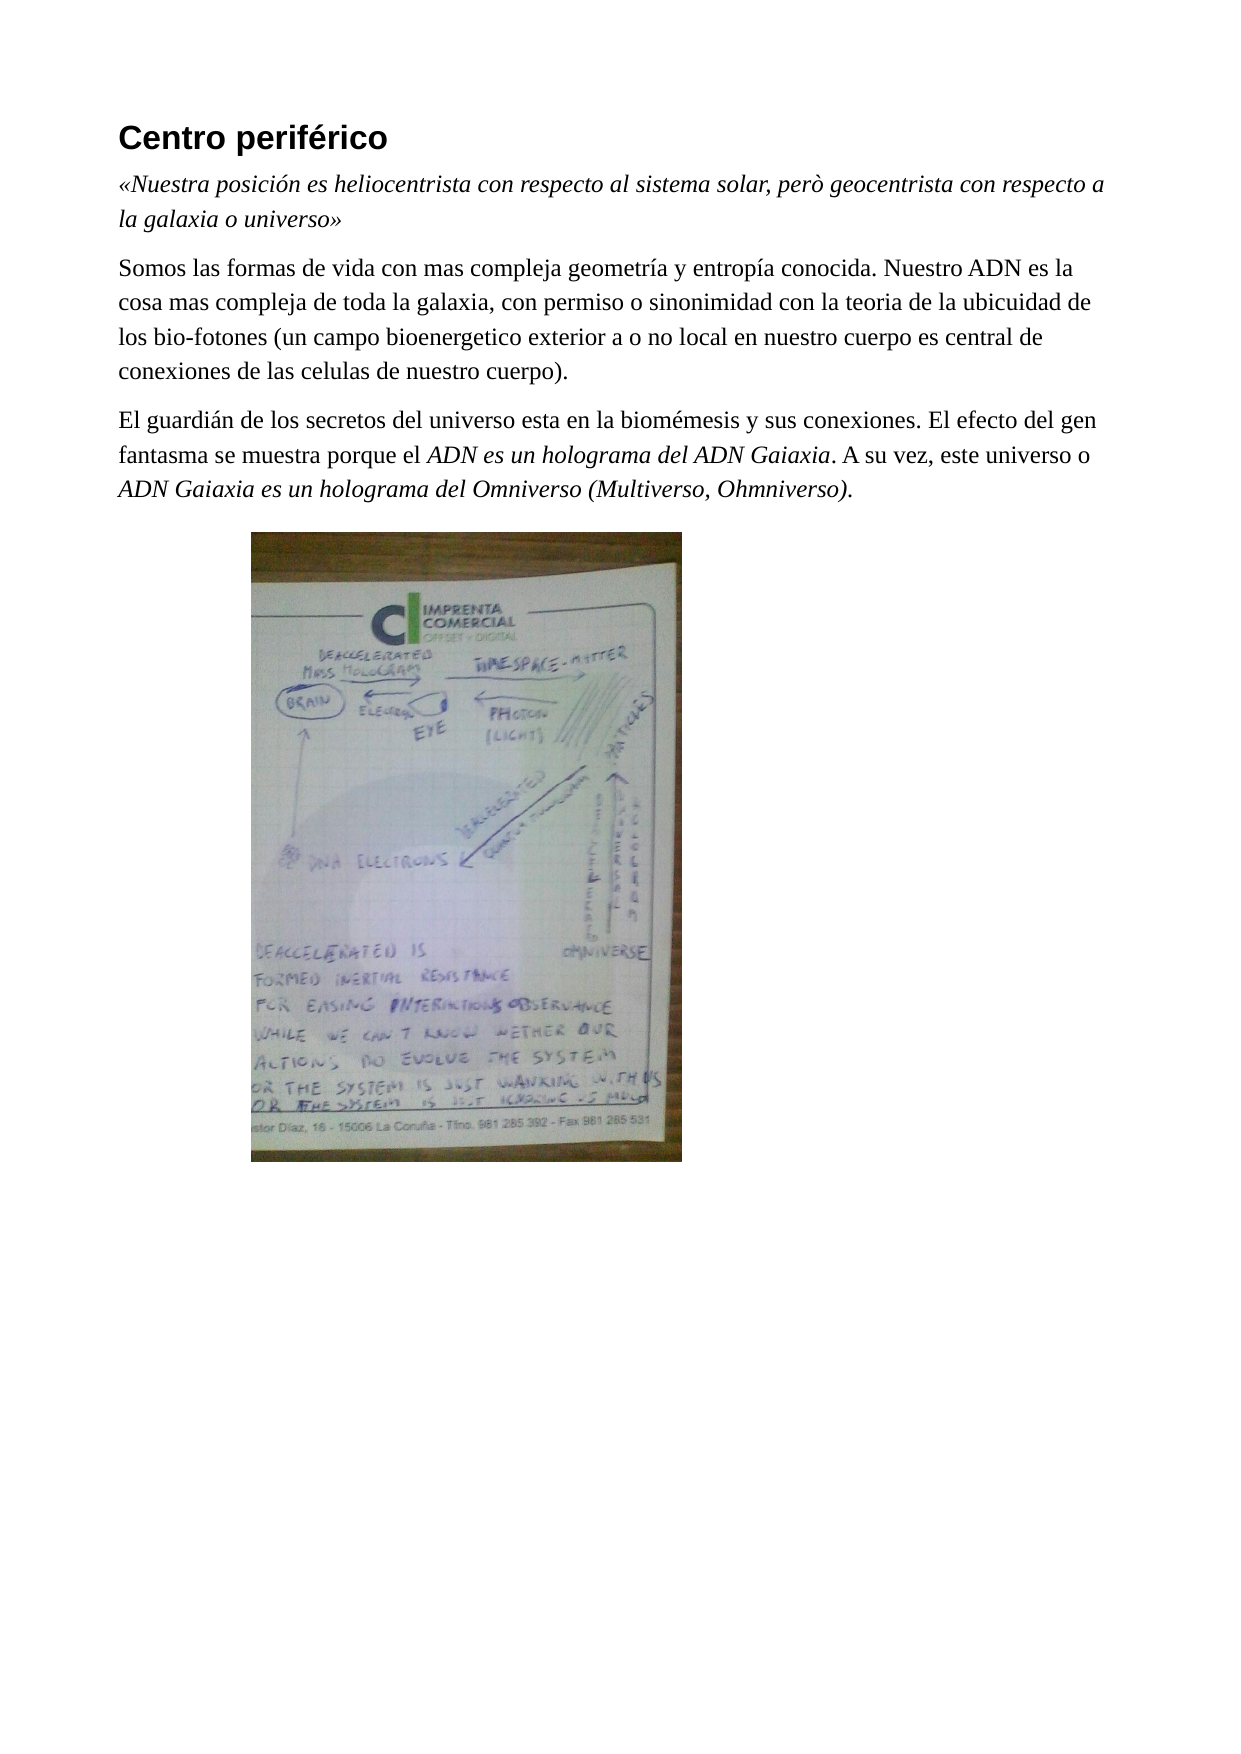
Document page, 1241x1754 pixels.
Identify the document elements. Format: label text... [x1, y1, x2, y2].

text Somos las formas de vida con mas compleja geometría y entropía conocida. Nuestro ADN es la cosa mas compleja de toda la galaxia, con permiso o sinonimidad con la teoria de la ubicuidad de los bio-fotones (un campo bioenergetico exterior a o no local en nuestro cuerpo es central de conexiones de las celulas de nuestro cuerpo). [118, 253, 1122, 385]
picture [251, 532, 682, 1162]
text «Nuestra posición es heliocentrista con respecto al sistema solar, però geocentrista con respecto a la galaxia o universo» [118, 169, 1122, 232]
subtitle Centro periférico [118, 118, 1122, 157]
text El guardián de los secretos del universo esta en la biomémesis y sus conexiones. El efecto del gen fantasma se muestra porque el ADN es un holograma del ADN Gaiaxia. A su vez, este universo o ADN Gaiaxia es un holograma del Omniverso (Multiverso, Ohmniverso). [118, 405, 1122, 503]
